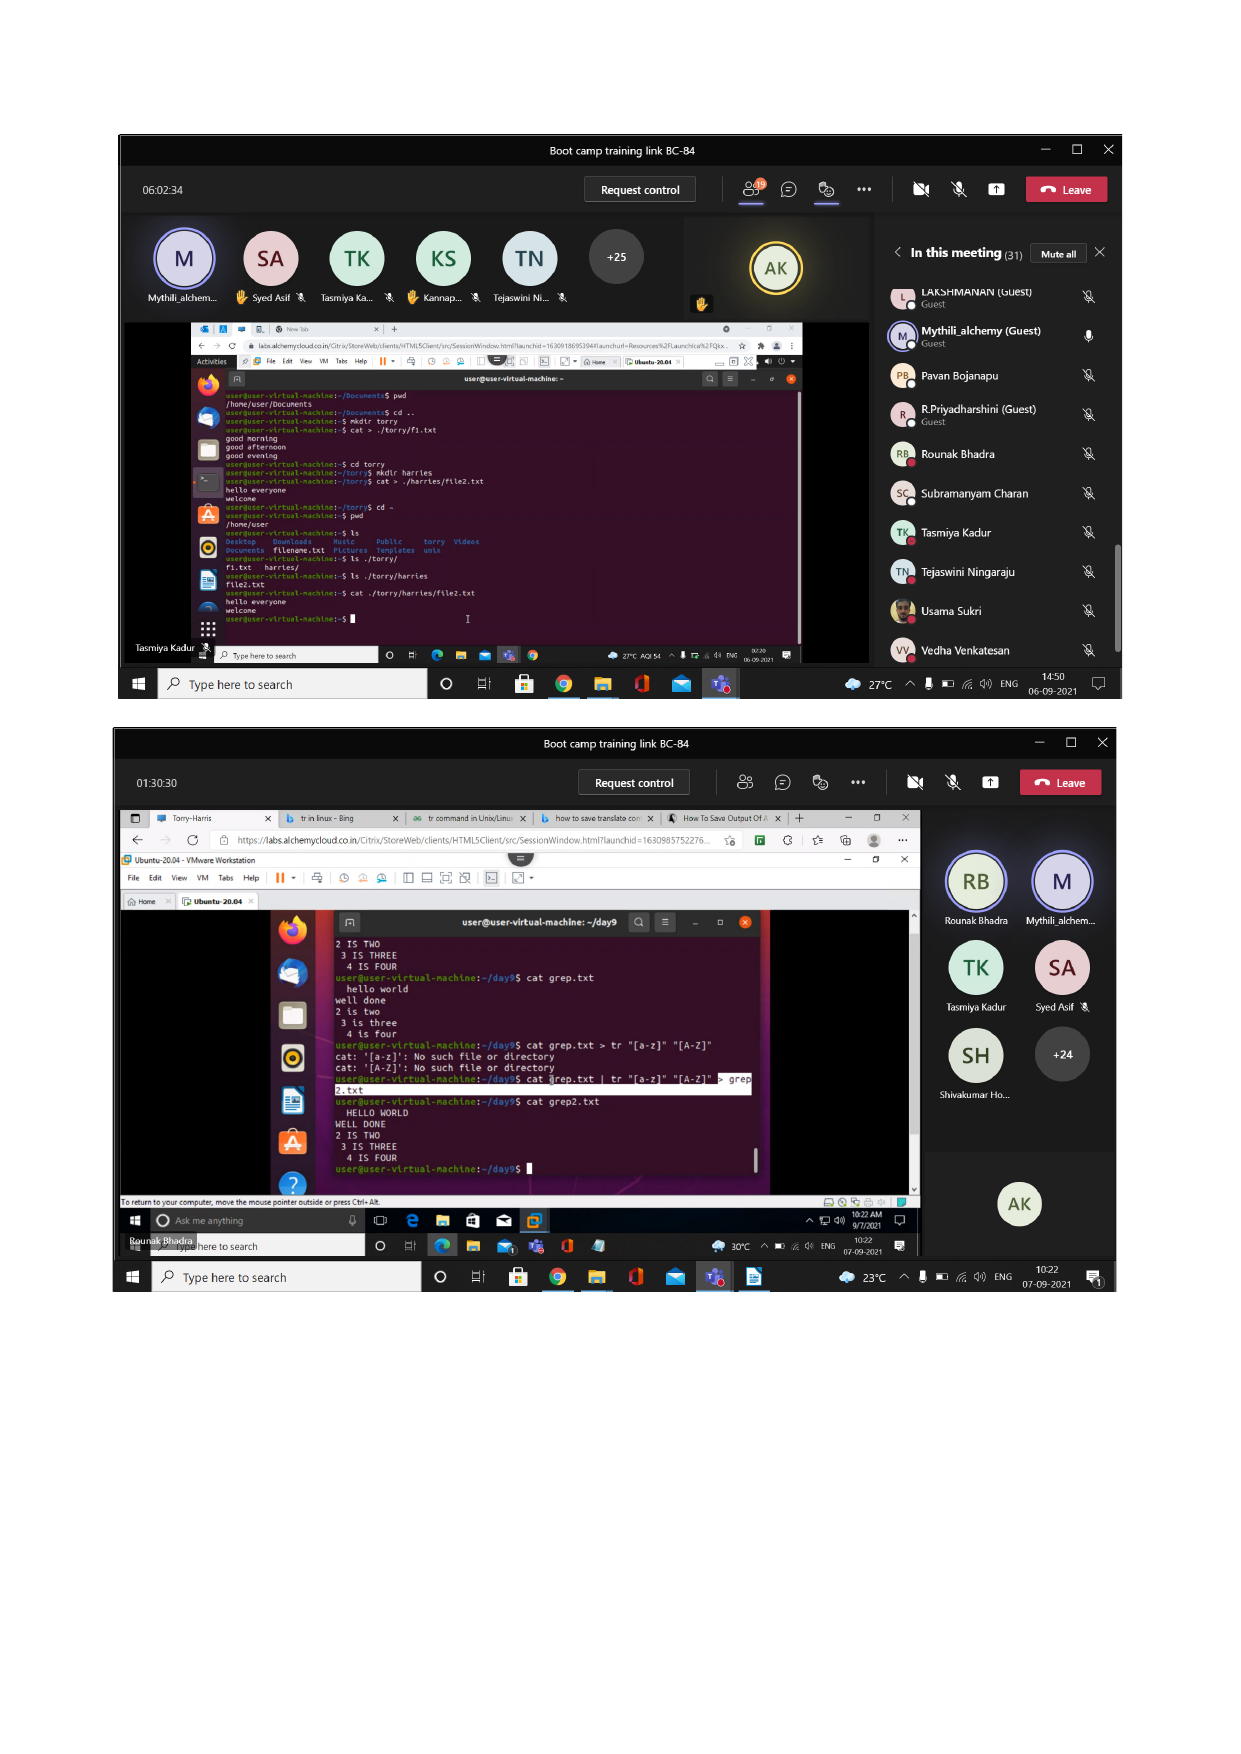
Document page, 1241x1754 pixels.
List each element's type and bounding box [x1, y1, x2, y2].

picture [118, 134, 1123, 699]
picture [112, 727, 1117, 1292]
